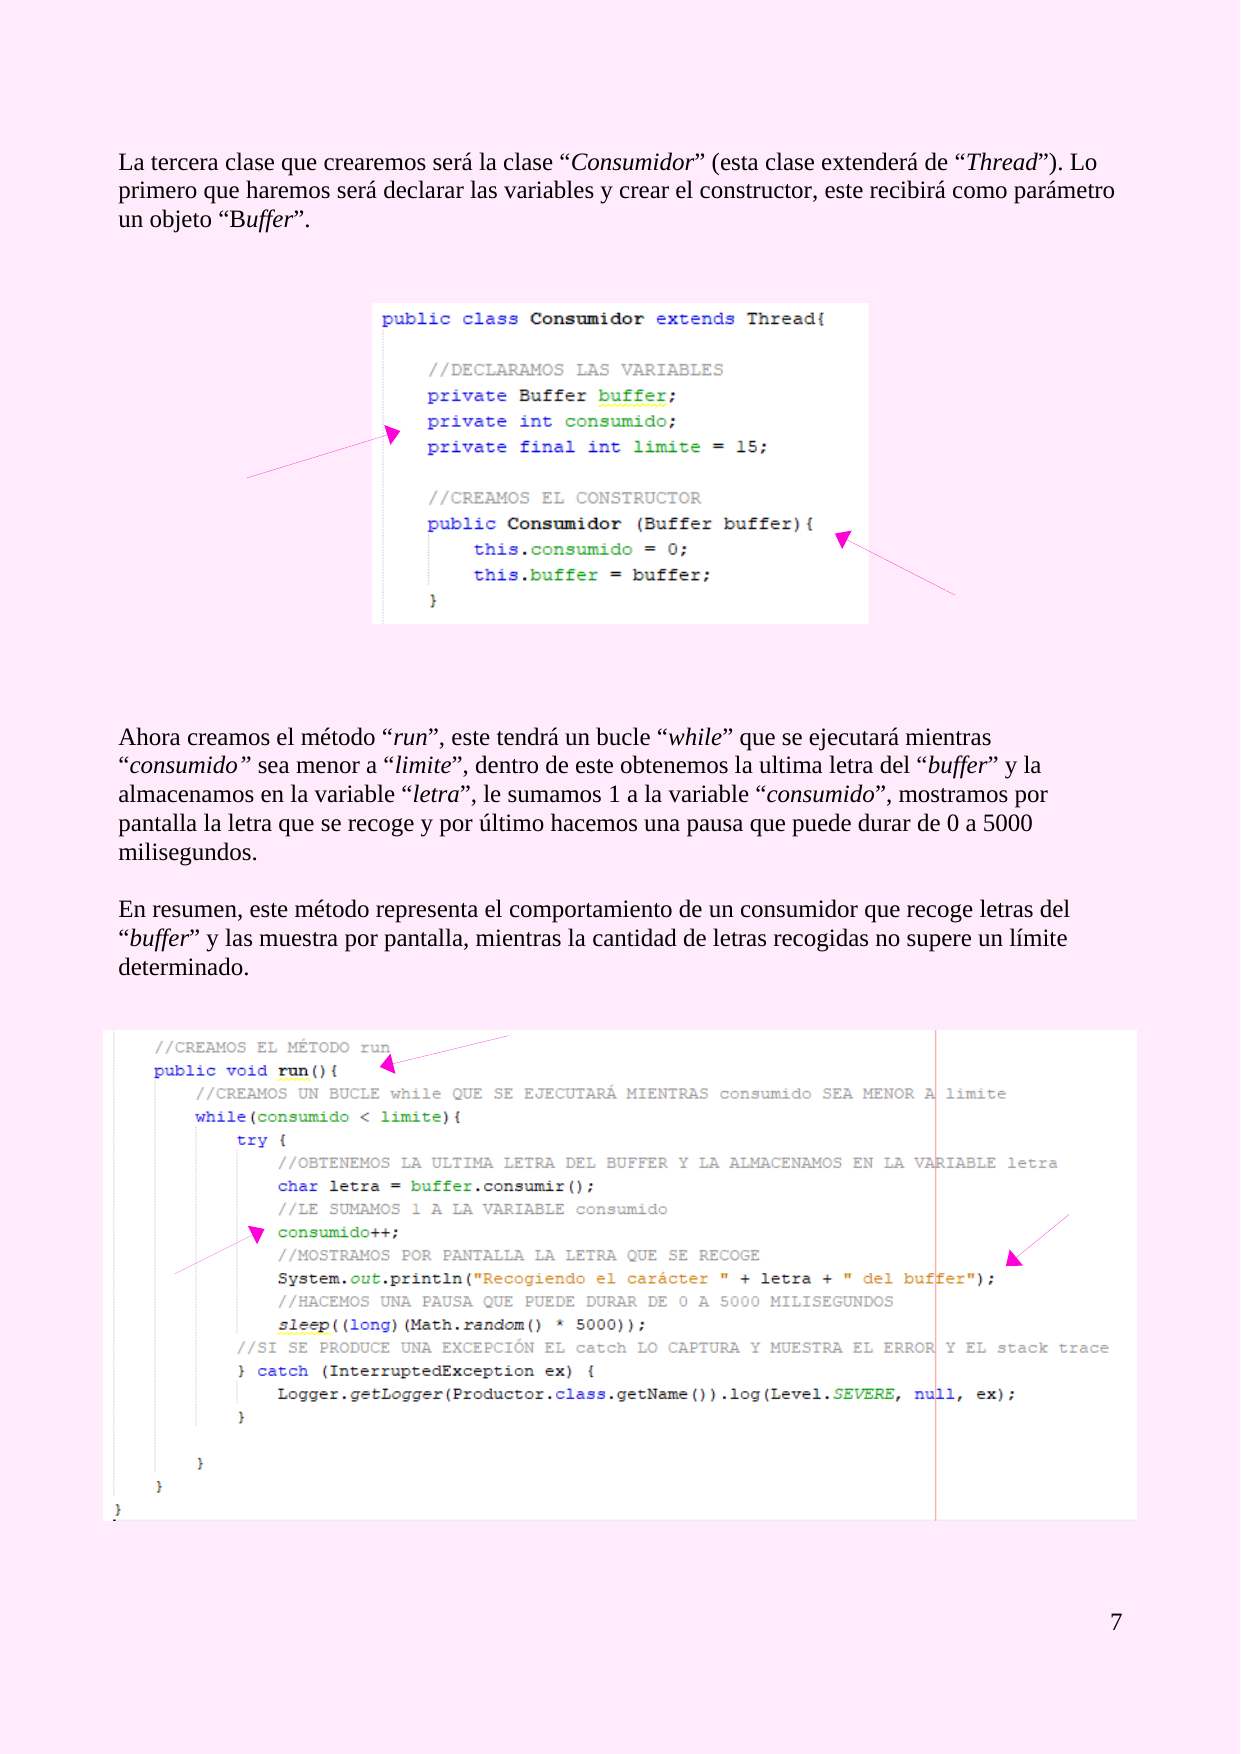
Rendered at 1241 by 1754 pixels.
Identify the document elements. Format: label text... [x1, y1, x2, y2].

text La tercera clase que crearemos será la clase “Consumidor” (esta clase extenderá de “Thread”). Lo primero que haremos será declarar las variables y crear el constructor, este recibirá como parámetro un objeto “Buffer”. [118, 147, 1122, 233]
text En resumen, este método representa el comportamiento de un consumidor que recoge letras del “buffer” y las muestra por pantalla, mientras la cantidad de letras recogidas no supere un límite determinado. [118, 894, 1122, 981]
text Ahora creamos el método “run”, este tendrá un bucle “while” que se ejecutará mientras “consumido” sea menor a “limite”, dentro de este obtenemos la ultima letra del “buffer” y la almacenamos en la variable “letra”, le sumamos 1 a la variable “consumido”, mostramos por pantalla la letra que se recoge y por último hacemos una pausa que puede durar de 0 a 5000 milisegundos. [118, 722, 1122, 866]
picture [371, 303, 869, 624]
picture [103, 1030, 1138, 1521]
